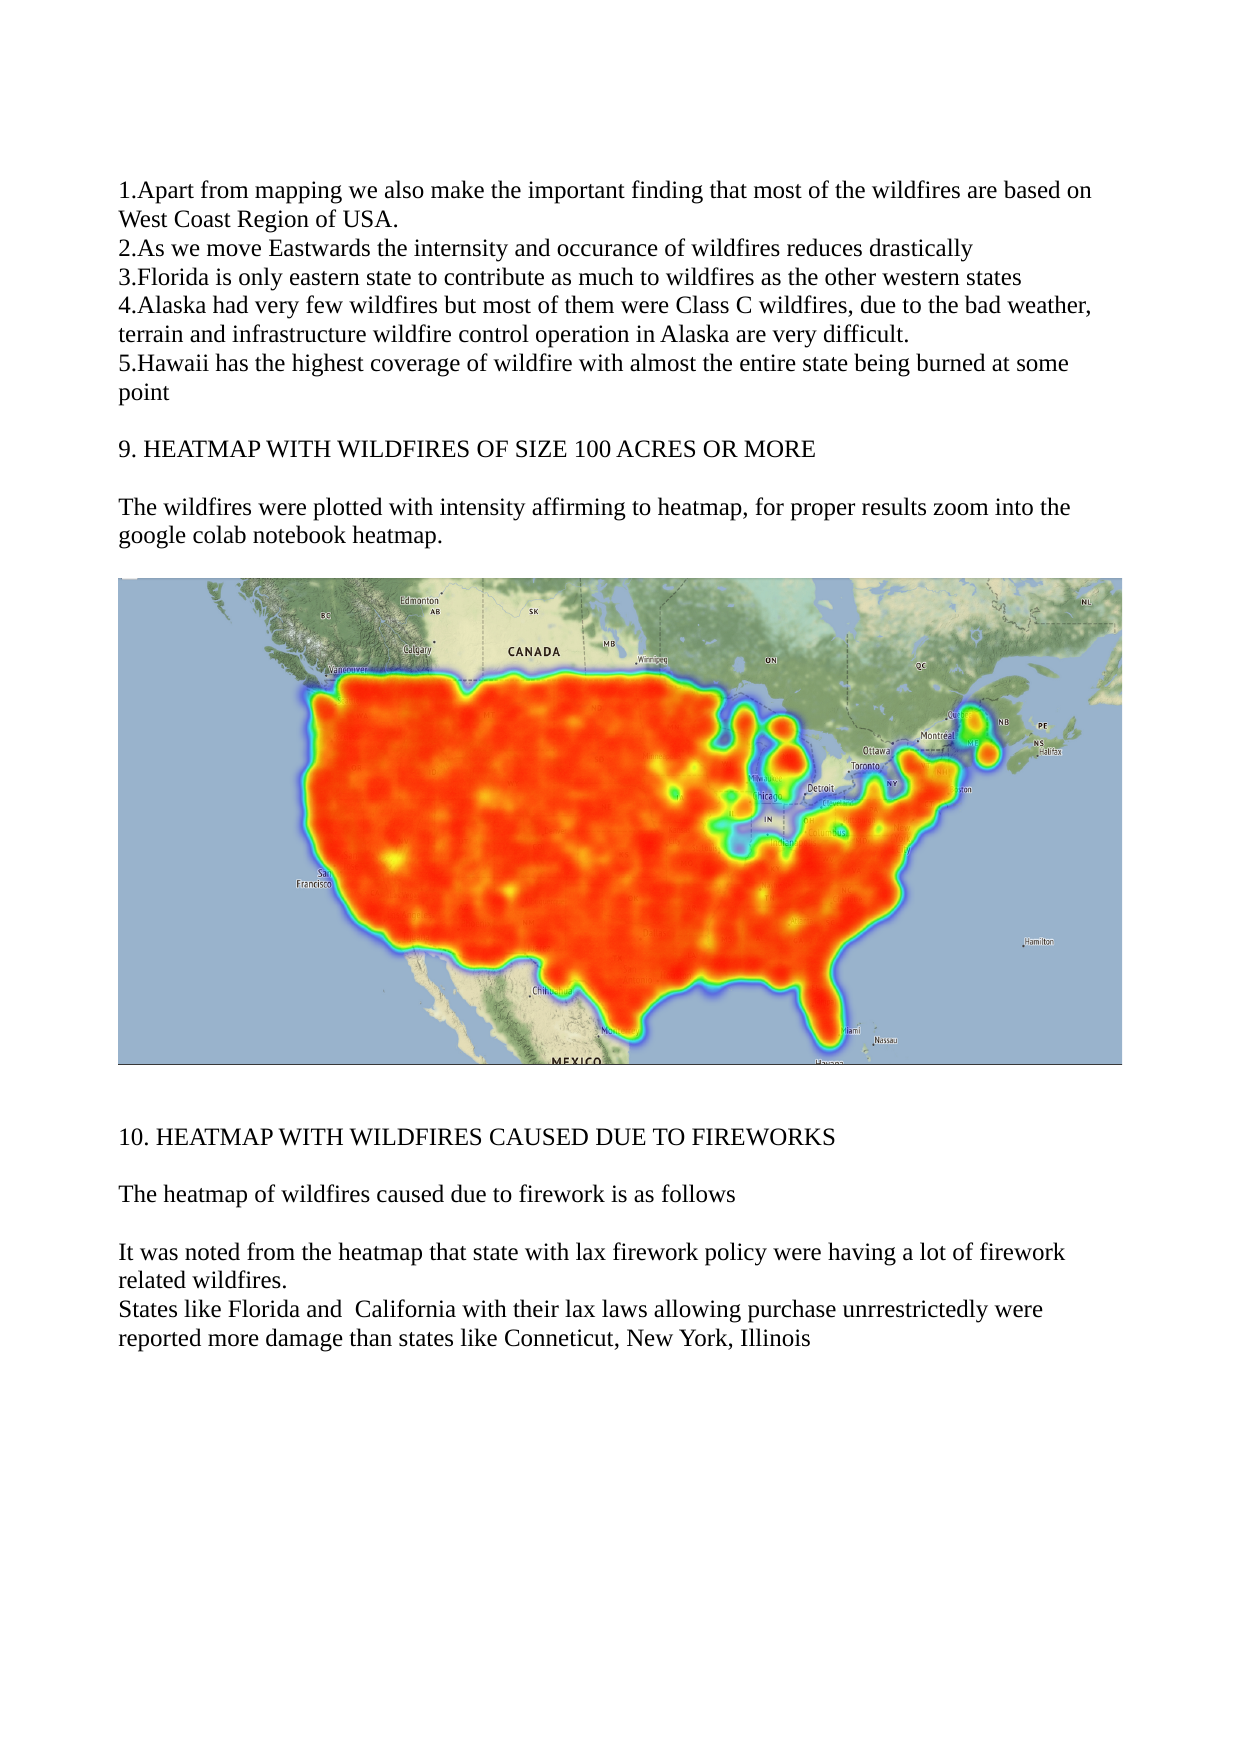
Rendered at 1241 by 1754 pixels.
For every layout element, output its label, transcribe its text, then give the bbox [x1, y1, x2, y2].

text The heatmap of wildfires caused due to firework is as follows [118, 1179, 1122, 1208]
text States like Florida and California with their lax laws allowing purchase unrrestrictedly were reported more damage than states like Conneticut, New York, Illinois [118, 1294, 1122, 1352]
text 1.Apart from mapping we also make the important finding that most of the wildfires are based on West Coast Region of USA. [118, 176, 1122, 233]
text The wildfires were plotted with intensity affirming to heatmap, for proper results zoom into the google colab notebook heatmap. [118, 492, 1122, 549]
text 10. HEATMAP WITH WILDFIRES CAUSED DUE TO FIREWORKS [118, 1122, 1122, 1151]
text 4.Alaska had very few wildfires but most of them were Class C wildfires, due to the bad weather, terrain and infrastructure wildfire control operation in Alaska are very difficult. [118, 291, 1122, 348]
text 9. HEATMAP WITH WILDFIRES OF SIZE 100 ACRES OR MORE [118, 434, 1122, 463]
text It was noted from the heatmap that state with lax firework policy were having a lot of firework related wildfires. [118, 1237, 1122, 1294]
picture [118, 578, 1123, 1065]
text 3.Florida is only eastern state to contribute as much to wildfires as the other western states [118, 262, 1122, 291]
text 5.Hawaii has the highest coverage of wildfire with almost the entire state being burned at some point [118, 348, 1122, 406]
text 2.As we move Eastwards the internsity and occurance of wildfires reduces drastically [118, 233, 1122, 262]
